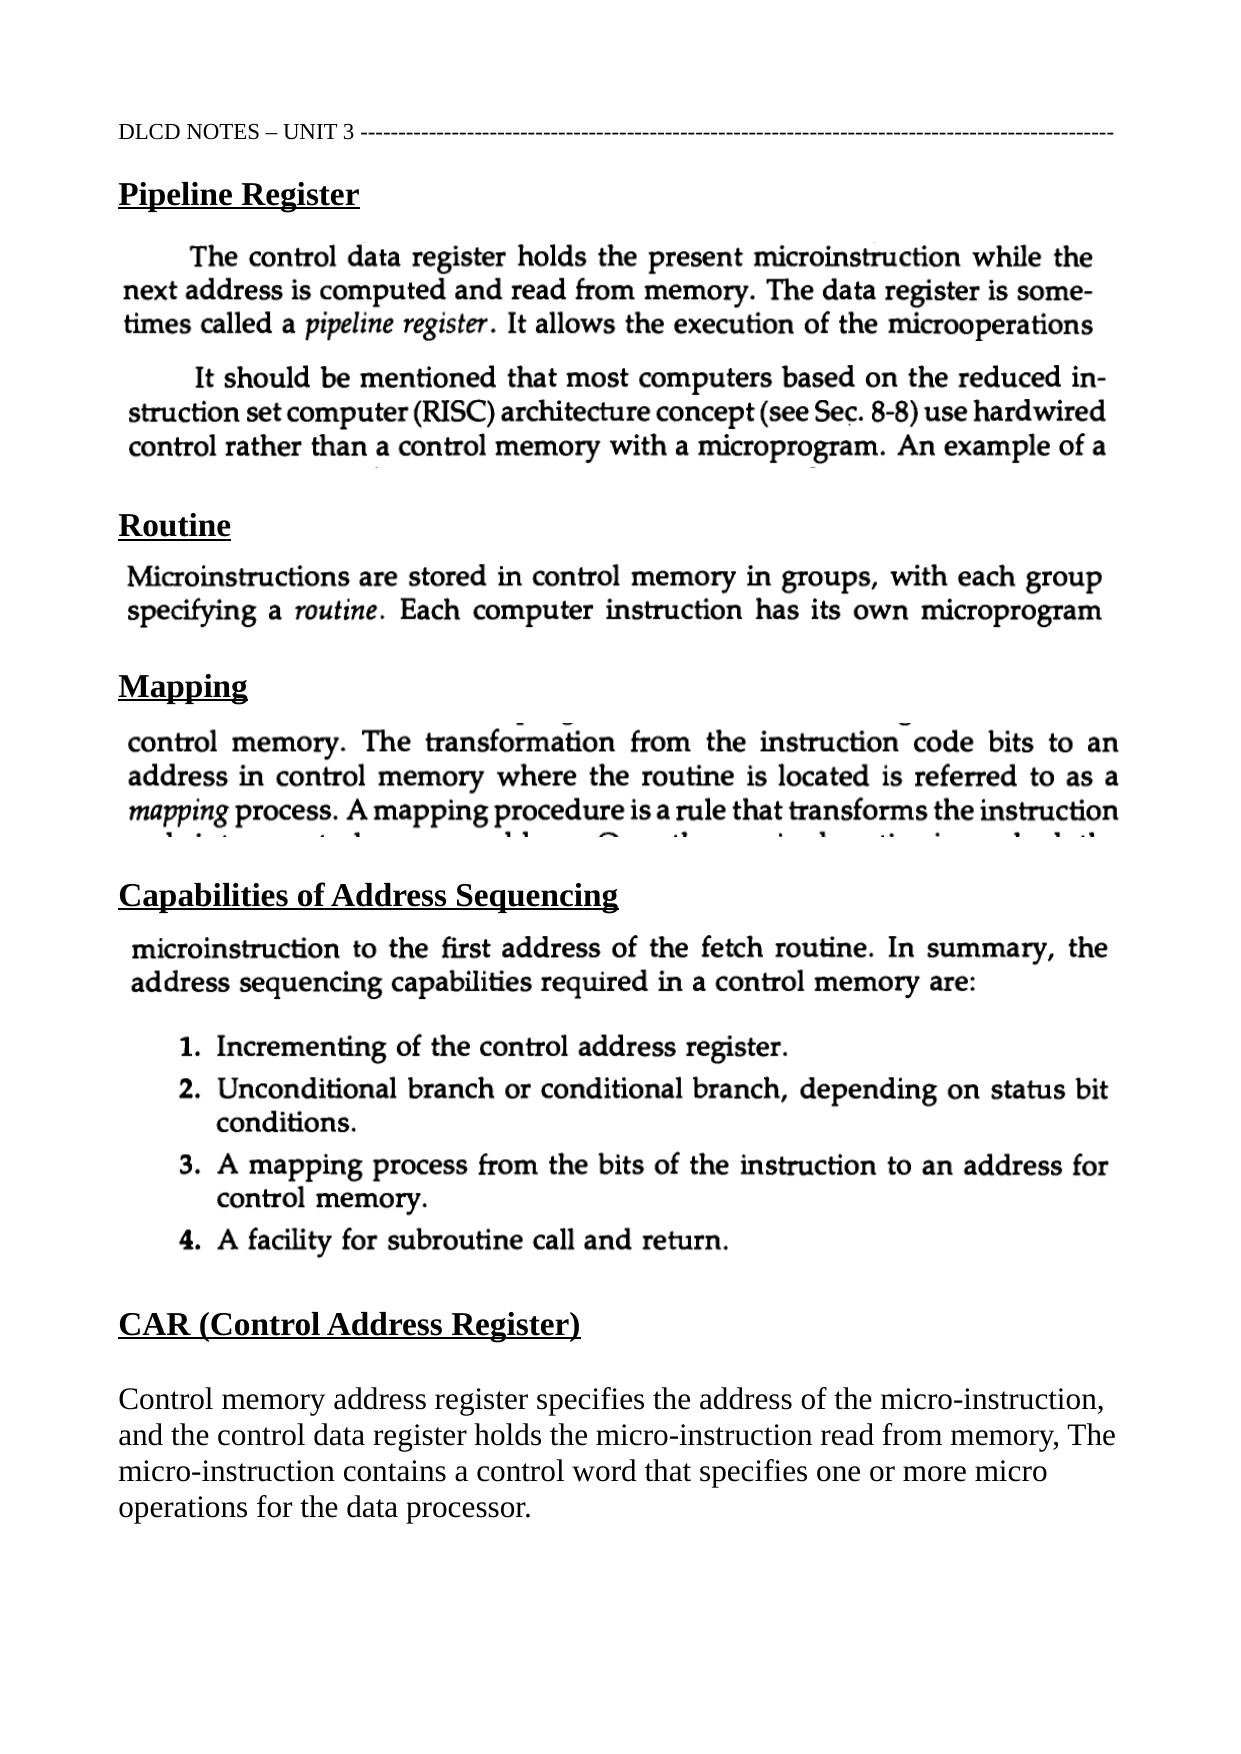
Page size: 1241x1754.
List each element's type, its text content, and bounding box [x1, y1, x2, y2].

text Control memory address register specifies the address of the micro-instruction, and the control data register holds the micro-instruction read from memory, The micro-instruction contains a control word that specifies one or more micro operations for the data processor. [118, 1381, 1122, 1524]
picture [118, 932, 1123, 1266]
text CAR (Control Address Register) [118, 1304, 1122, 1342]
text Capabilities of Address Sequencing [118, 875, 1122, 913]
text Pipeline Register [118, 174, 1122, 212]
picture [118, 557, 1123, 628]
picture [118, 723, 1123, 837]
picture [118, 364, 1123, 468]
text Routine [118, 506, 1122, 544]
text Mapping [118, 666, 1122, 705]
picture [118, 242, 1123, 341]
